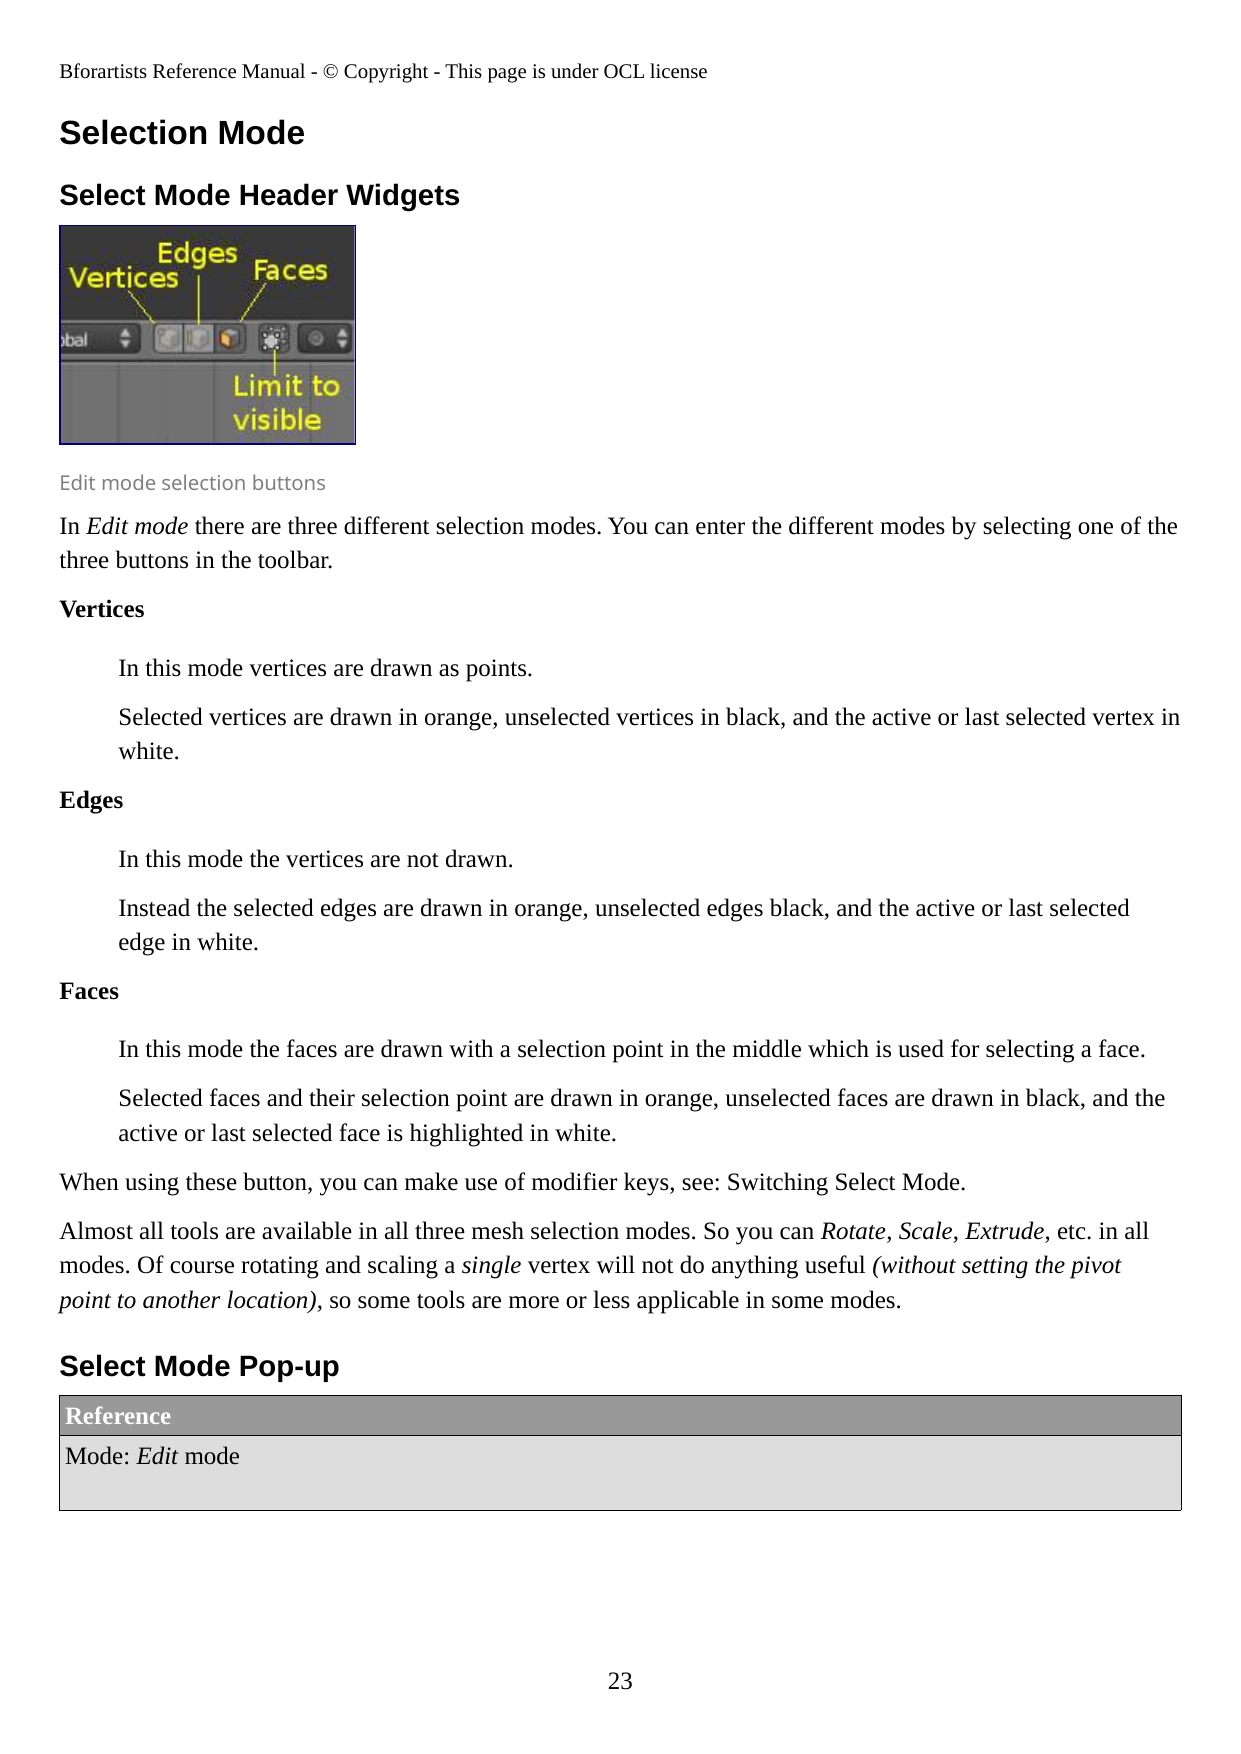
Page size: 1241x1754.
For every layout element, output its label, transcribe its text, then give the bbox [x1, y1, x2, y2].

text In Edit mode there are three different selection modes. You can enter the different modes by selecting one of the three buttons in the toolbar. [59, 511, 1181, 574]
table_header Reference [60, 1396, 1181, 1435]
text In this mode the vertices are not drawn. [118, 844, 1181, 872]
text In this mode the faces are drawn with a selection point in the middle which is used for selecting a face. [118, 1034, 1181, 1063]
subtitle Select Mode Pop-up [59, 1349, 1181, 1382]
subtitle Faces [59, 976, 1181, 1005]
subtitle Selection Mode [59, 113, 1181, 151]
text Instead the selected edges are drawn in orange, unselected edges black, and the active or last selected edge in white. [118, 893, 1181, 956]
text Selected faces and their selection point are drawn in orange, unselected faces are drawn in black, and the active or last selected face is highlighted in white. [118, 1083, 1181, 1147]
subtitle Edges [59, 785, 1181, 814]
table_cell Mode: Edit mode [60, 1436, 1181, 1510]
subtitle Vertices [59, 594, 1181, 623]
text Selected vertices are drawn in orange, unselected vertices in black, and the active or last selected vertex in white. [118, 702, 1181, 765]
text In this mode vertices are drawn as points. [118, 653, 1181, 682]
text Almost all tools are available in all three mesh selection modes. So you can Rotate, Scale, Extrude, etc. in all modes. Of course rotating and scaling a single vertex will not do anything useful (without setting the pivot point to another location), so some tools are more or less applicable in some modes. [59, 1216, 1181, 1314]
subtitle Select Mode Header Widgets [59, 178, 1181, 212]
text Edit mode selection buttons [59, 465, 1181, 496]
picture [61, 226, 355, 443]
text When using these button, you can make use of modifier keys, see: Switching Select Mode. [59, 1167, 1181, 1196]
